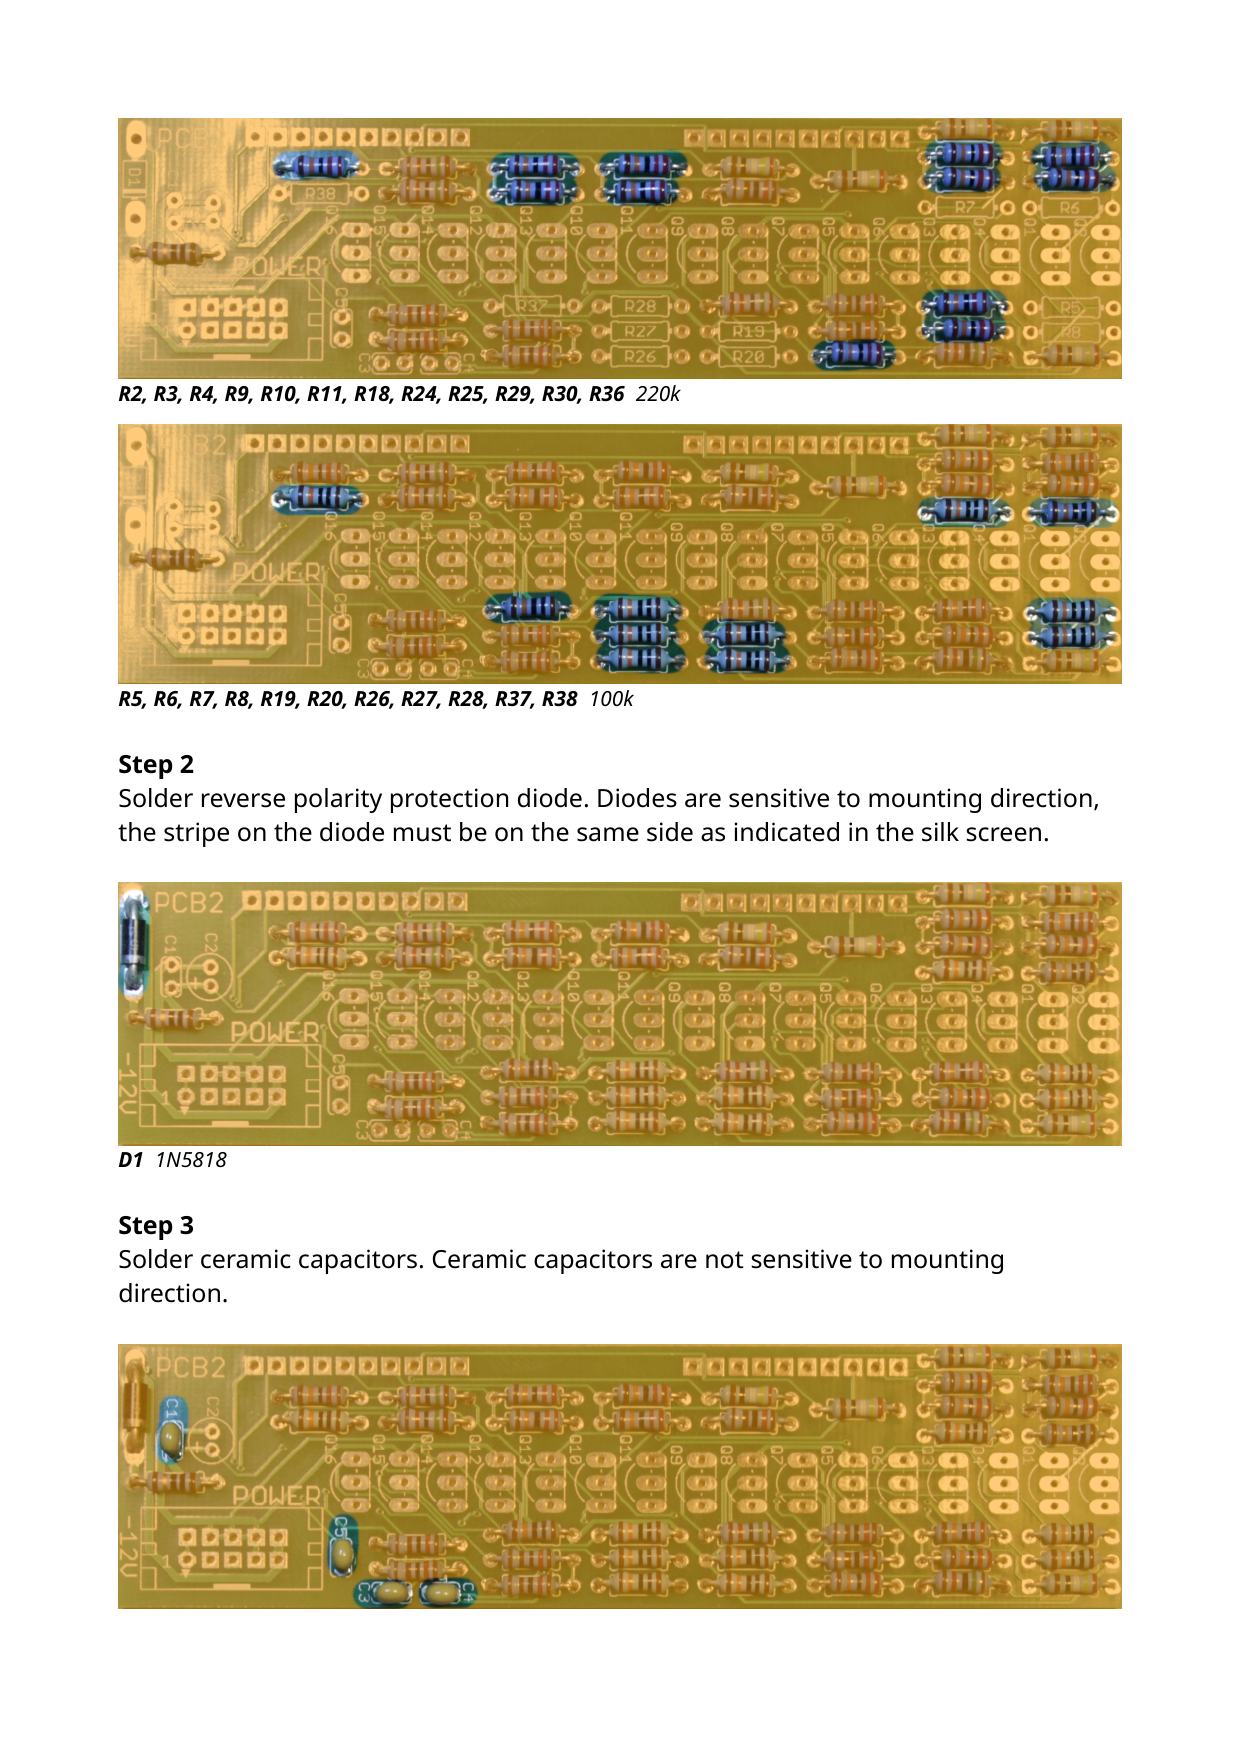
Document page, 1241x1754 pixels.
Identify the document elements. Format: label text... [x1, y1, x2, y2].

text R2, R3, R4, R9, R10, R11, R18, R24, R25, R29, R30, R36 220k [118, 379, 1122, 407]
text Solder reverse polarity protection diode. Diodes are sensitive to mounting direction, the stripe on the diode must be on the same side as indicated in the silk screen. [118, 781, 1122, 849]
text D1 1N5818 [118, 1146, 1122, 1174]
picture [118, 1344, 1122, 1609]
text R5, R6, R7, R8, R19, R20, R26, R27, R28, R37, R38 100k [118, 684, 1122, 712]
picture [118, 882, 1122, 1146]
picture [118, 424, 1122, 684]
picture [118, 118, 1122, 379]
text Step 2 [118, 747, 1122, 781]
text Solder ceramic capacitors. Ceramic capacitors are not sensitive to mounting direction. [118, 1242, 1122, 1310]
text Step 3 [118, 1208, 1122, 1242]
